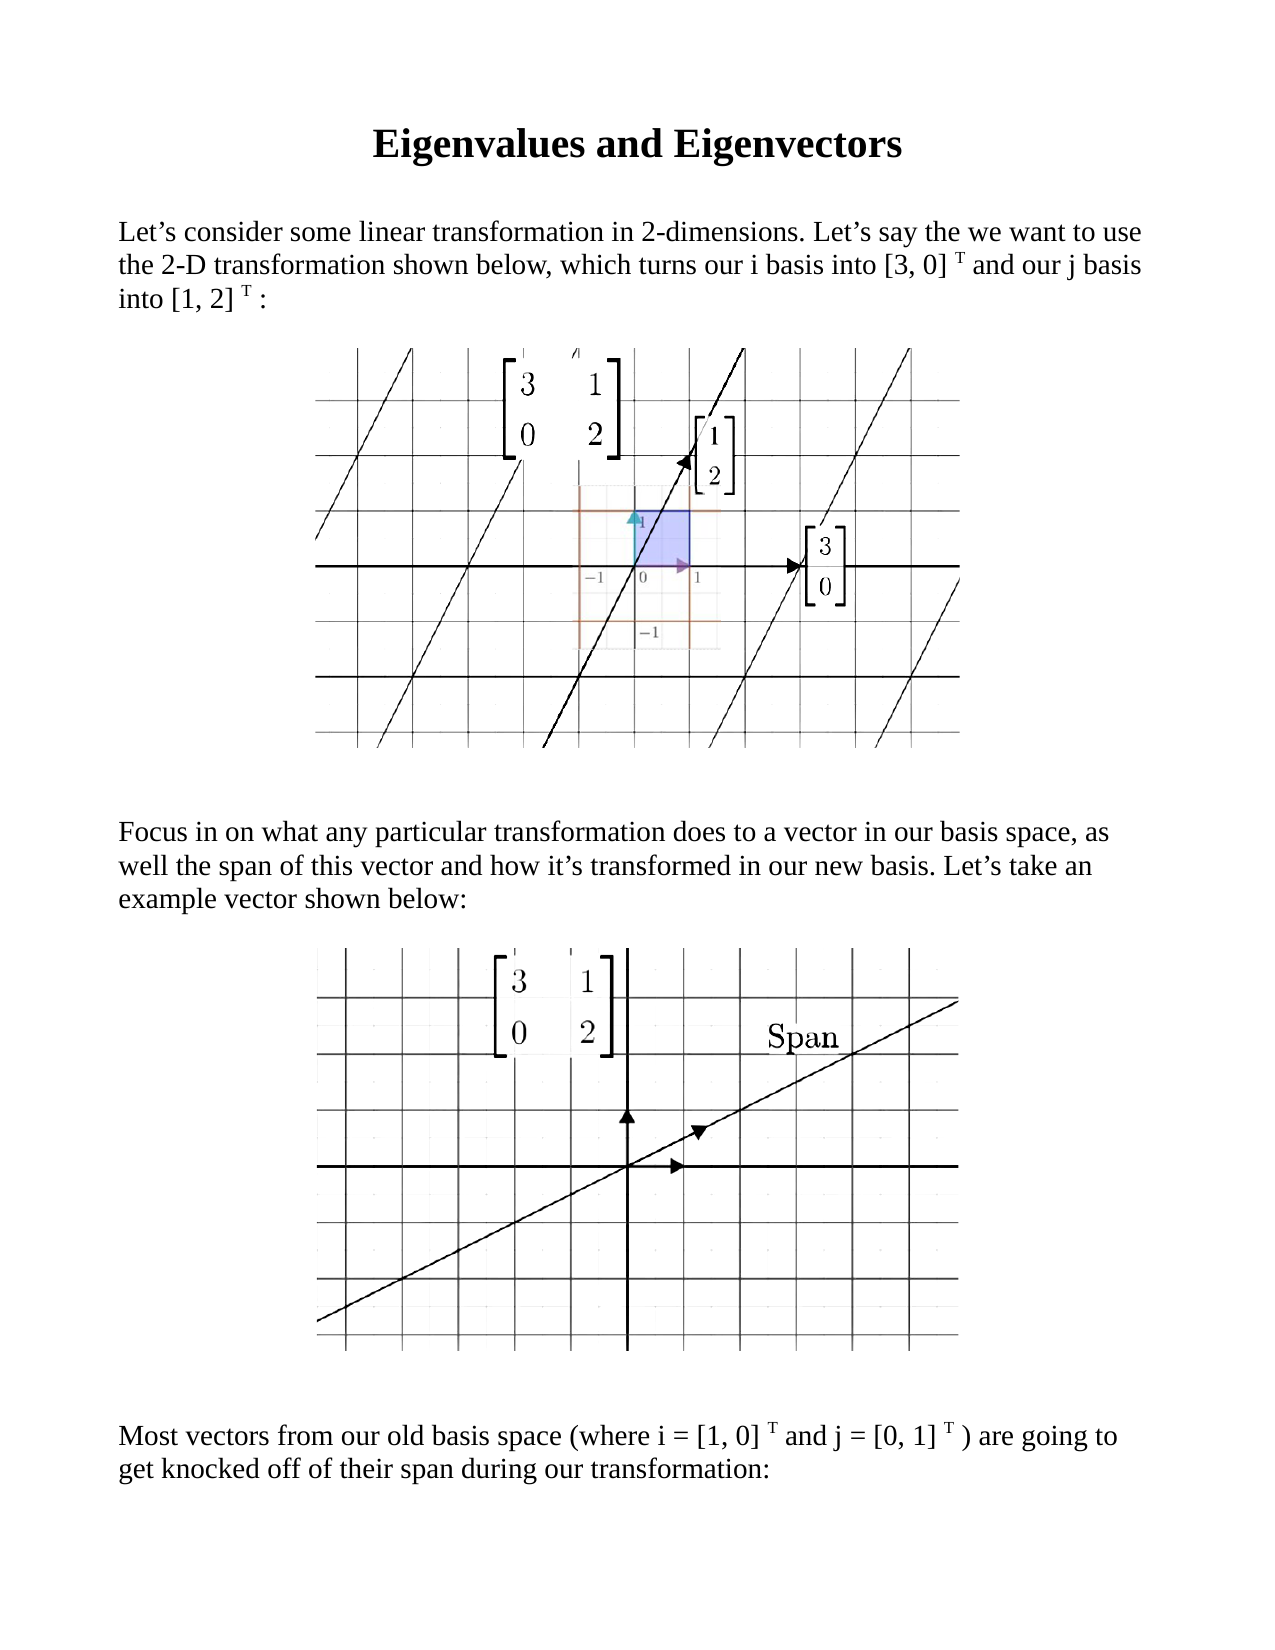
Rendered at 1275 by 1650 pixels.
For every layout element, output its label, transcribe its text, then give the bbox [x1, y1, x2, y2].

text Most vectors from our old basis space (where i = [1, 0] T and j = [0, 1] T ) are going to get knocked off of their span during our transformation: [118, 1418, 1157, 1485]
text Focus in on what any particular transformation does to a vector in our basis space, as well the span of this vector and how it’s transformed in our new basis. Let’s take an example vector shown below: [118, 814, 1157, 915]
text Eigenvalues and Eigenvectors [118, 118, 1157, 166]
picture [315, 348, 960, 748]
text Let’s consider some linear transformation in 2-dimensions. Let’s say the we want to use the 2-D transformation shown below, which turns our i basis into [3, 0] T and our j basis into [1, 2] T : [118, 214, 1157, 314]
picture [316, 948, 959, 1351]
